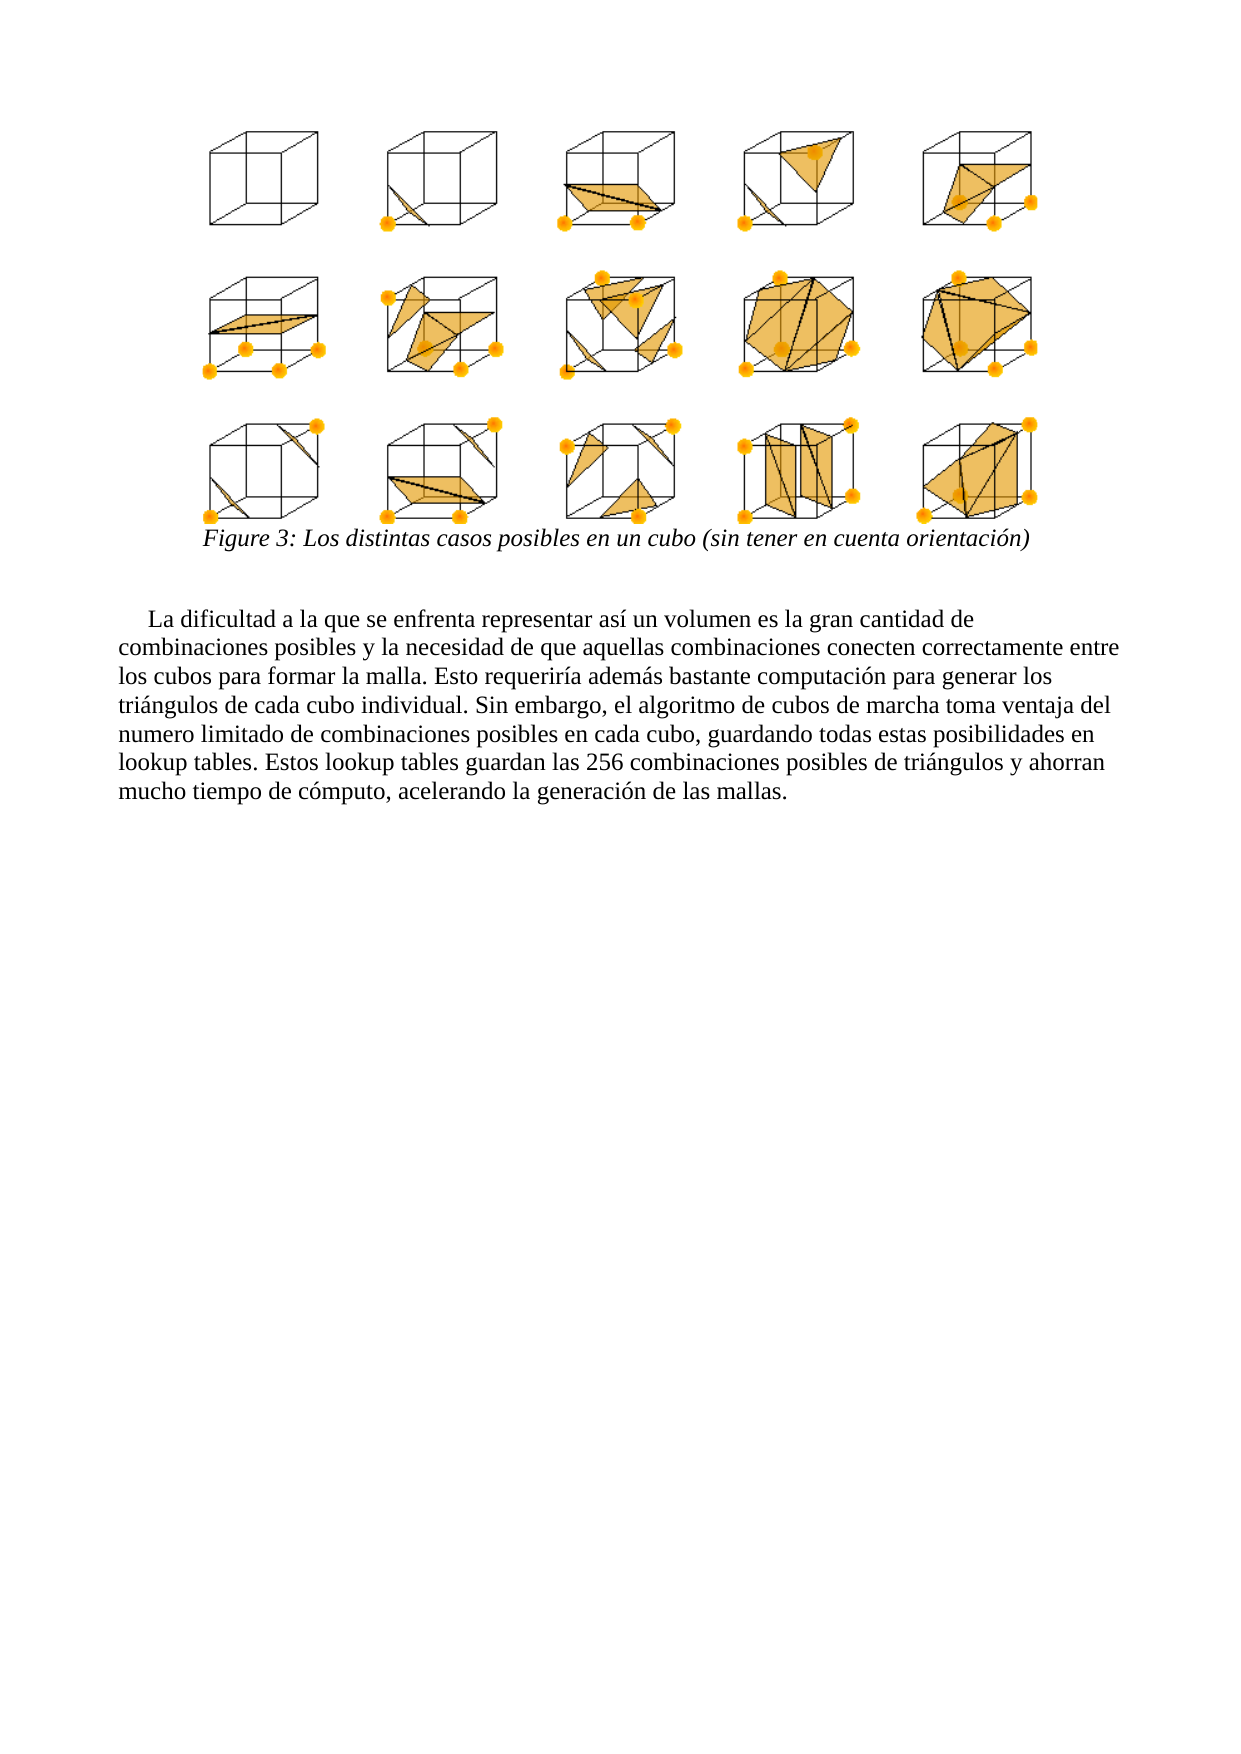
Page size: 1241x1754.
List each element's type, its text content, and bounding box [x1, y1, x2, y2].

text Figure 3: Los distintas casos posibles en un cubo (sin tener en cuenta orientación) [203, 524, 1038, 552]
picture [202, 130, 1038, 524]
text La dificultad a la que se enfrenta representar así un volumen es la gran cantidad de combinaciones posibles y la necesidad de que aquellas combinaciones conecten correctamente entre los cubos para formar la malla. Esto requeriría además bastante computación para generar los triángulos de cada cubo individual. Sin embargo, el algoritmo de cubos de marcha toma ventaja del numero limitado de combinaciones posibles en cada cubo, guardando todas estas posibilidades en lookup tables. Estos lookup tables guardan las 256 combinaciones posibles de triángulos y ahorran mucho tiempo de cómputo, acelerando la generación de las mallas. [118, 604, 1122, 805]
